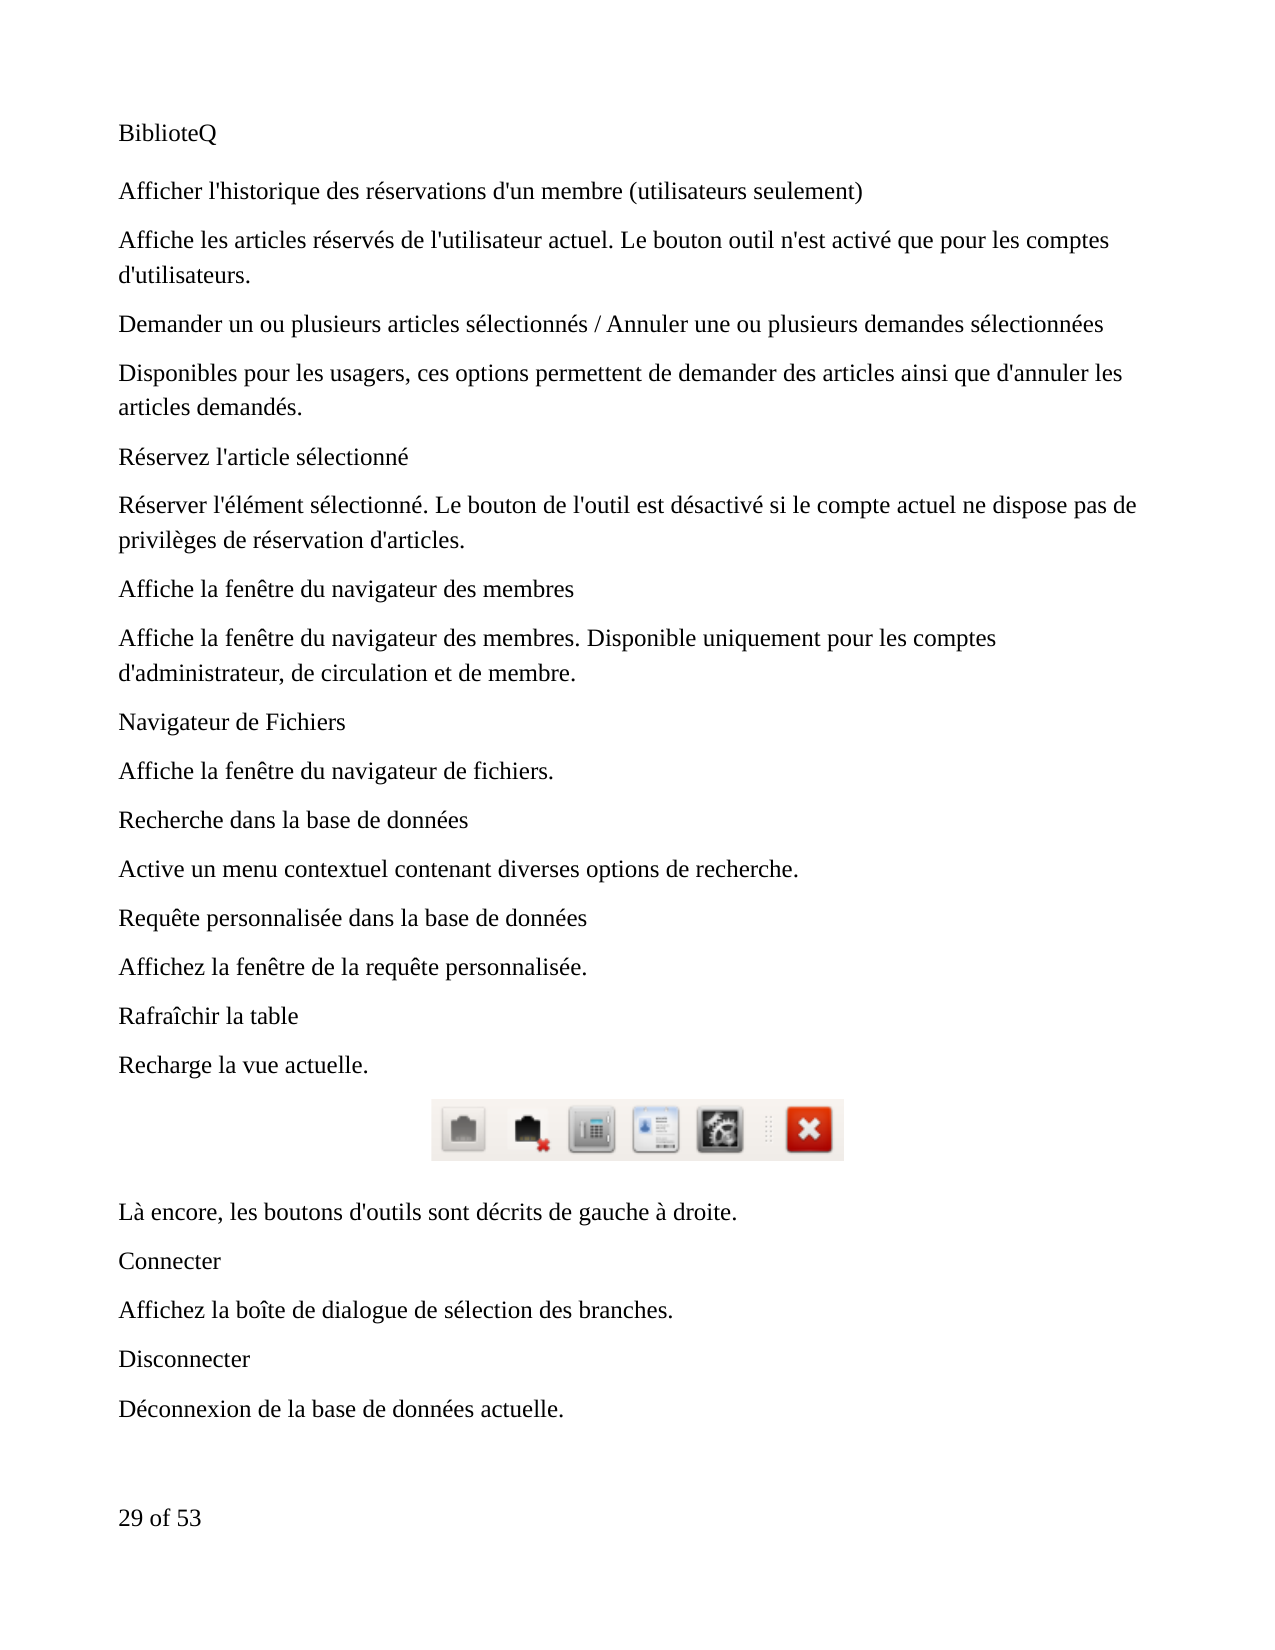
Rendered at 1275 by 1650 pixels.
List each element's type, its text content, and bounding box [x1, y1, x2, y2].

text Affichez la fenêtre de la requête personnalisée. [118, 952, 1157, 981]
text Recharge la vue actuelle. [118, 1050, 1157, 1079]
text Requête personnalisée dans la base de données [118, 903, 1157, 932]
text Disconnecter [118, 1344, 1157, 1373]
text Navigateur de Fichiers [118, 707, 1157, 736]
text Recherche dans la base de données [118, 805, 1157, 834]
text Réservez l'article sélectionné [118, 442, 1157, 470]
text Affiche les articles réservés de l'utilisateur actuel. Le bouton outil n'est activé que pour les comptes d'utilisateurs. [118, 225, 1157, 289]
text Connecter [118, 1246, 1157, 1275]
text Active un menu contextuel contenant diverses options de recherche. [118, 854, 1157, 883]
text Déconnexion de la base de données actuelle. [118, 1394, 1157, 1422]
text Affiche la fenêtre du navigateur de fichiers. [118, 756, 1157, 784]
text Affiche la fenêtre du navigateur des membres. Disponible uniquement pour les comptes d'administrateur, de circulation et de membre. [118, 623, 1157, 686]
text Affichez la boîte de dialogue de sélection des branches. [118, 1296, 1157, 1324]
text Affiche la fenêtre du navigateur des membres [118, 574, 1157, 603]
text Disponibles pour les usagers, ces options permettent de demander des articles ainsi que d'annuler les articles demandés. [118, 358, 1157, 421]
text Demander un ou plusieurs articles sélectionnés / Annuler une ou plusieurs demandes sélectionnées [118, 309, 1157, 338]
text Là encore, les boutons d'outils sont décrits de gauche à droite. [118, 1197, 1157, 1226]
text Rafraîchir la table [118, 1001, 1157, 1030]
text Afficher l'historique des réservations d'un membre (utilisateurs seulement) [118, 176, 1157, 205]
text Réserver l'élément sélectionné. Le bouton de l'outil est désactivé si le compte actuel ne dispose pas de privilèges de réservation d'articles. [118, 491, 1157, 554]
picture [431, 1099, 844, 1161]
